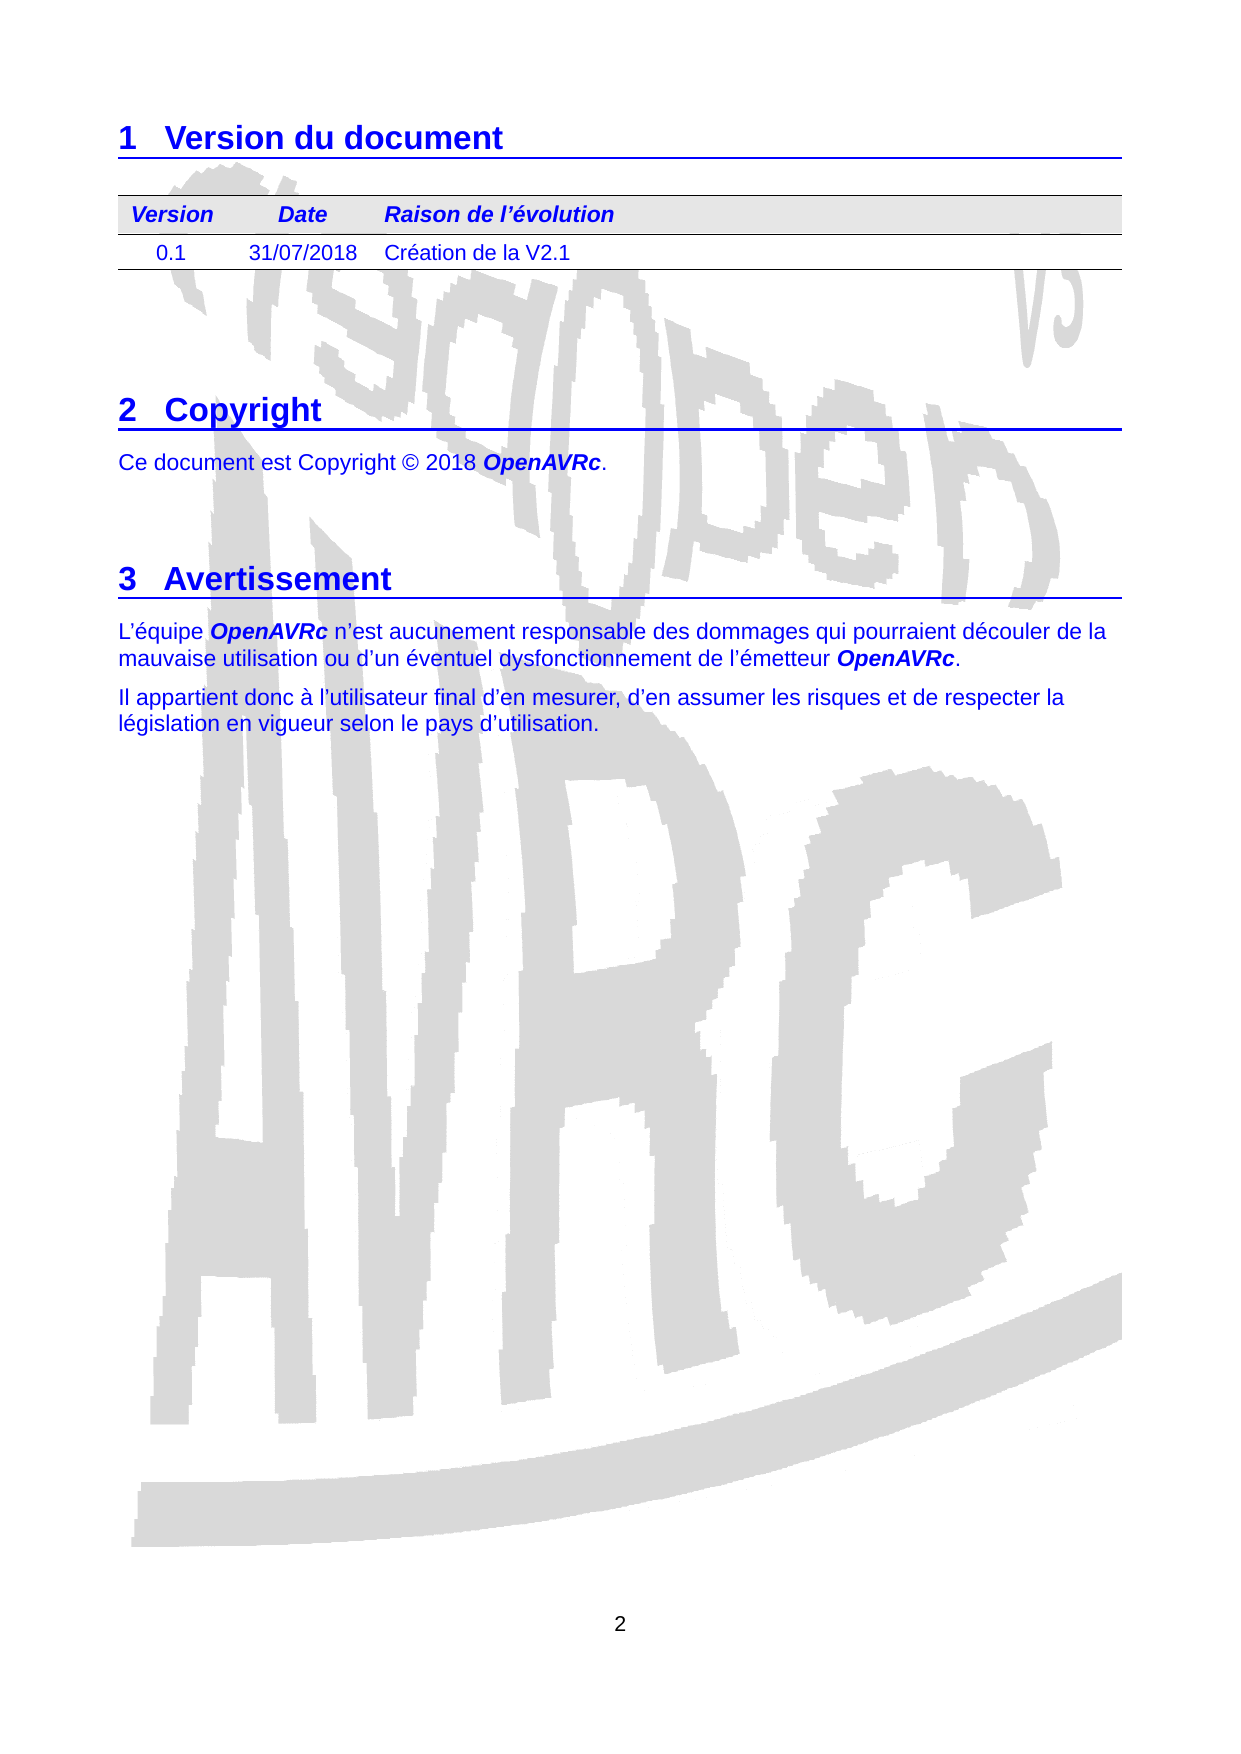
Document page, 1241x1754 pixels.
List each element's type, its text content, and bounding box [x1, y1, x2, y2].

table_cell 0.1 [118, 235, 236, 269]
table_header Version [118, 196, 236, 233]
text Ce document est Copyright © 2018 OpenAVRc. [118, 449, 1122, 476]
table_header Raison de l’évolution [372, 196, 1122, 233]
subtitle 3 Avertissement [118, 559, 1122, 597]
table_cell Création de la V2.1 [372, 235, 1122, 269]
subtitle 1 Version du document [118, 118, 1122, 157]
text Il appartient donc à l’utilisateur final d’en mesurer, d’en assumer les risques et de respecter la législation en vigueur selon le pays d’utilisation. [118, 683, 1122, 736]
table_cell 31/07/2018 [236, 235, 372, 269]
text L’équipe OpenAVRc n’est aucunement responsable des dommages qui pourraient découler de la mauvaise utilisation ou d’un éventuel dysfonctionnement de l’émetteur OpenAVRc. [118, 618, 1122, 671]
table_header Date [236, 196, 372, 233]
subtitle 2 Copyright [118, 390, 1122, 428]
